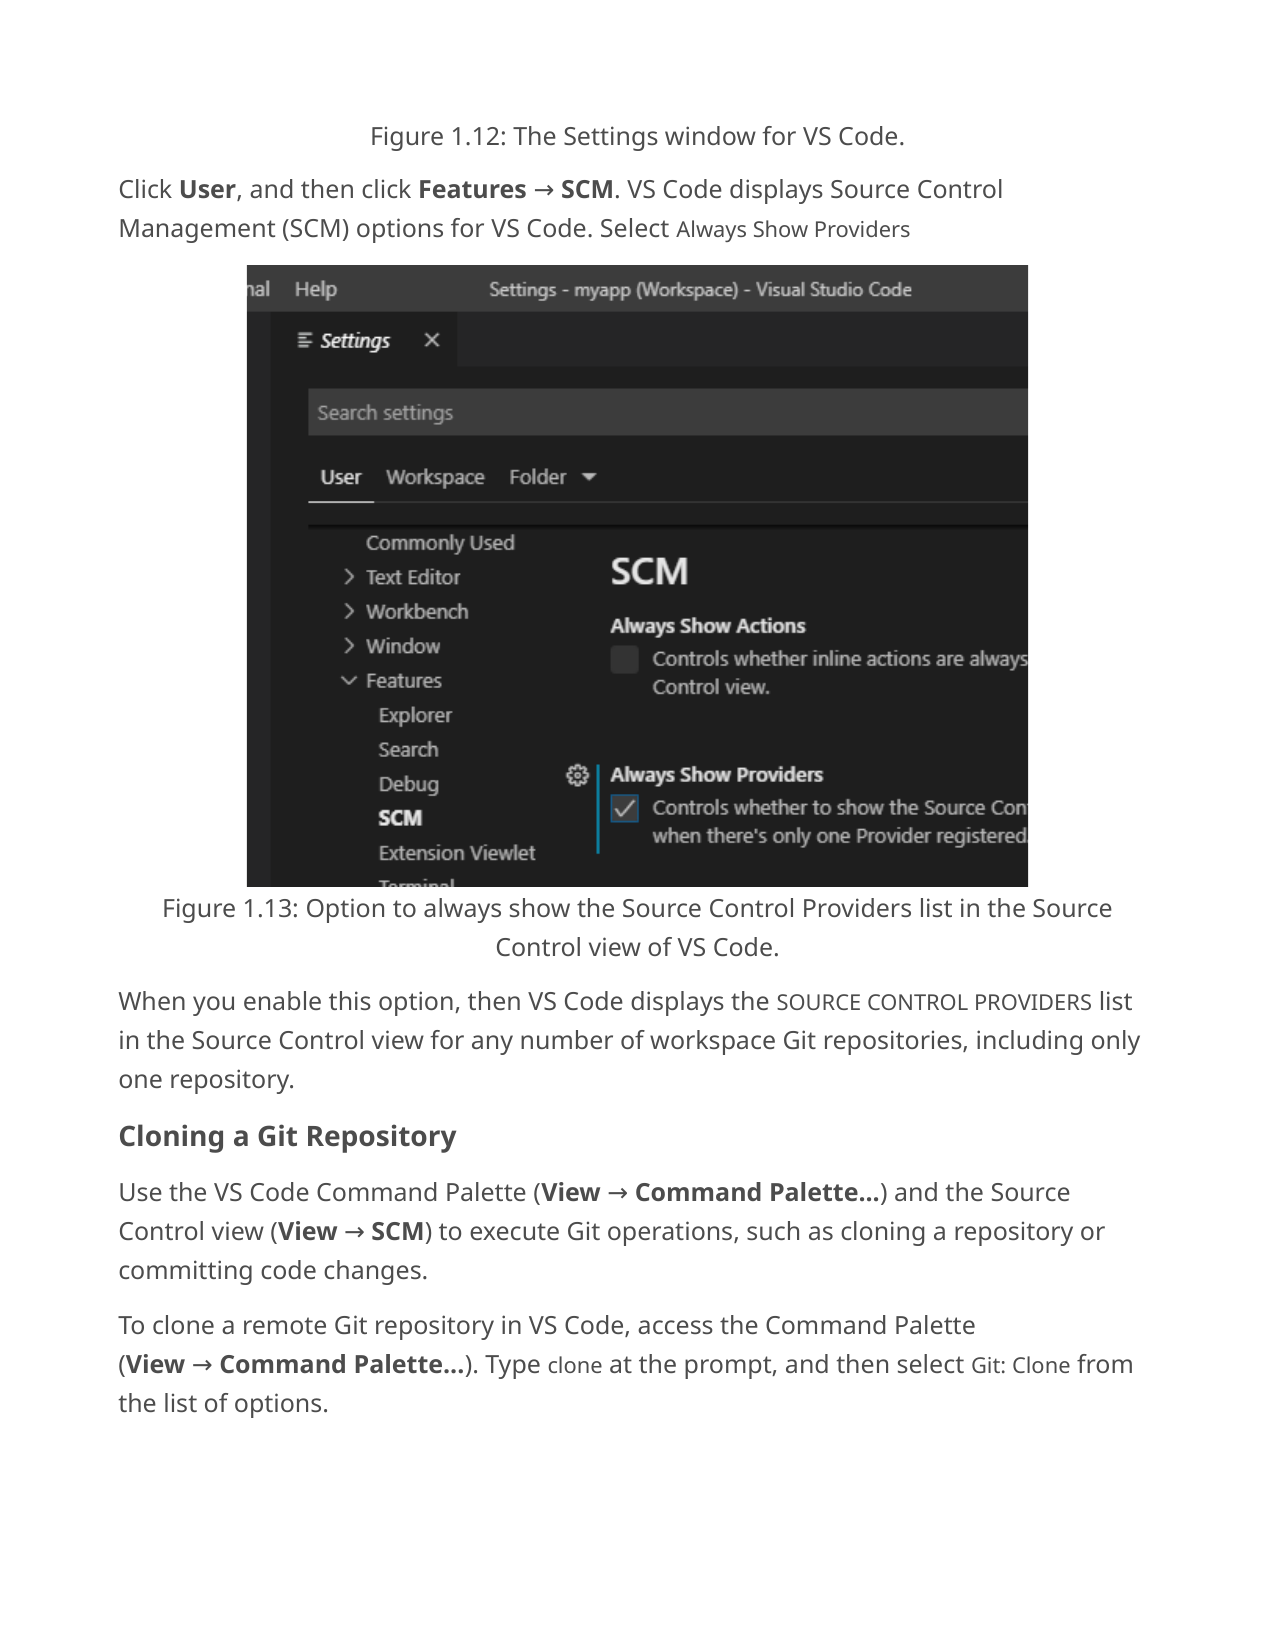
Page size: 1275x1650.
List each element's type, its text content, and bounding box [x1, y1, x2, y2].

text When you enable this option, then VS Code displays the SOURCE CONTROL PROVIDERS list in the Source Control view for any number of workspace Git repositories, including only one repository. [118, 983, 1157, 1096]
picture [246, 265, 1029, 887]
text Figure 1.12: The Settings window for VS Code. [118, 118, 1157, 152]
text Click User, and then click Features → SCM. VS Code displays Source Control Management (SCM) options for VS Code. Select Always Show Providers [118, 172, 1157, 245]
text Figure 1.13: Option to always show the Source Control Providers list in the Source Control view of VS Code. [118, 890, 1157, 964]
text To clone a remote Git repository in VS Code, access the Command Palette (View → Command Palette...). Type clone at the prompt, and then select Git: Clone from the list of options. [118, 1307, 1157, 1420]
text Use the VS Code Command Palette (View → Command Palette...) and the Source Control view (View → SCM) to execute Git operations, such as cloning a repository or committing code changes. [118, 1174, 1157, 1287]
subtitle Cloning a Git Repository [118, 1116, 1157, 1155]
